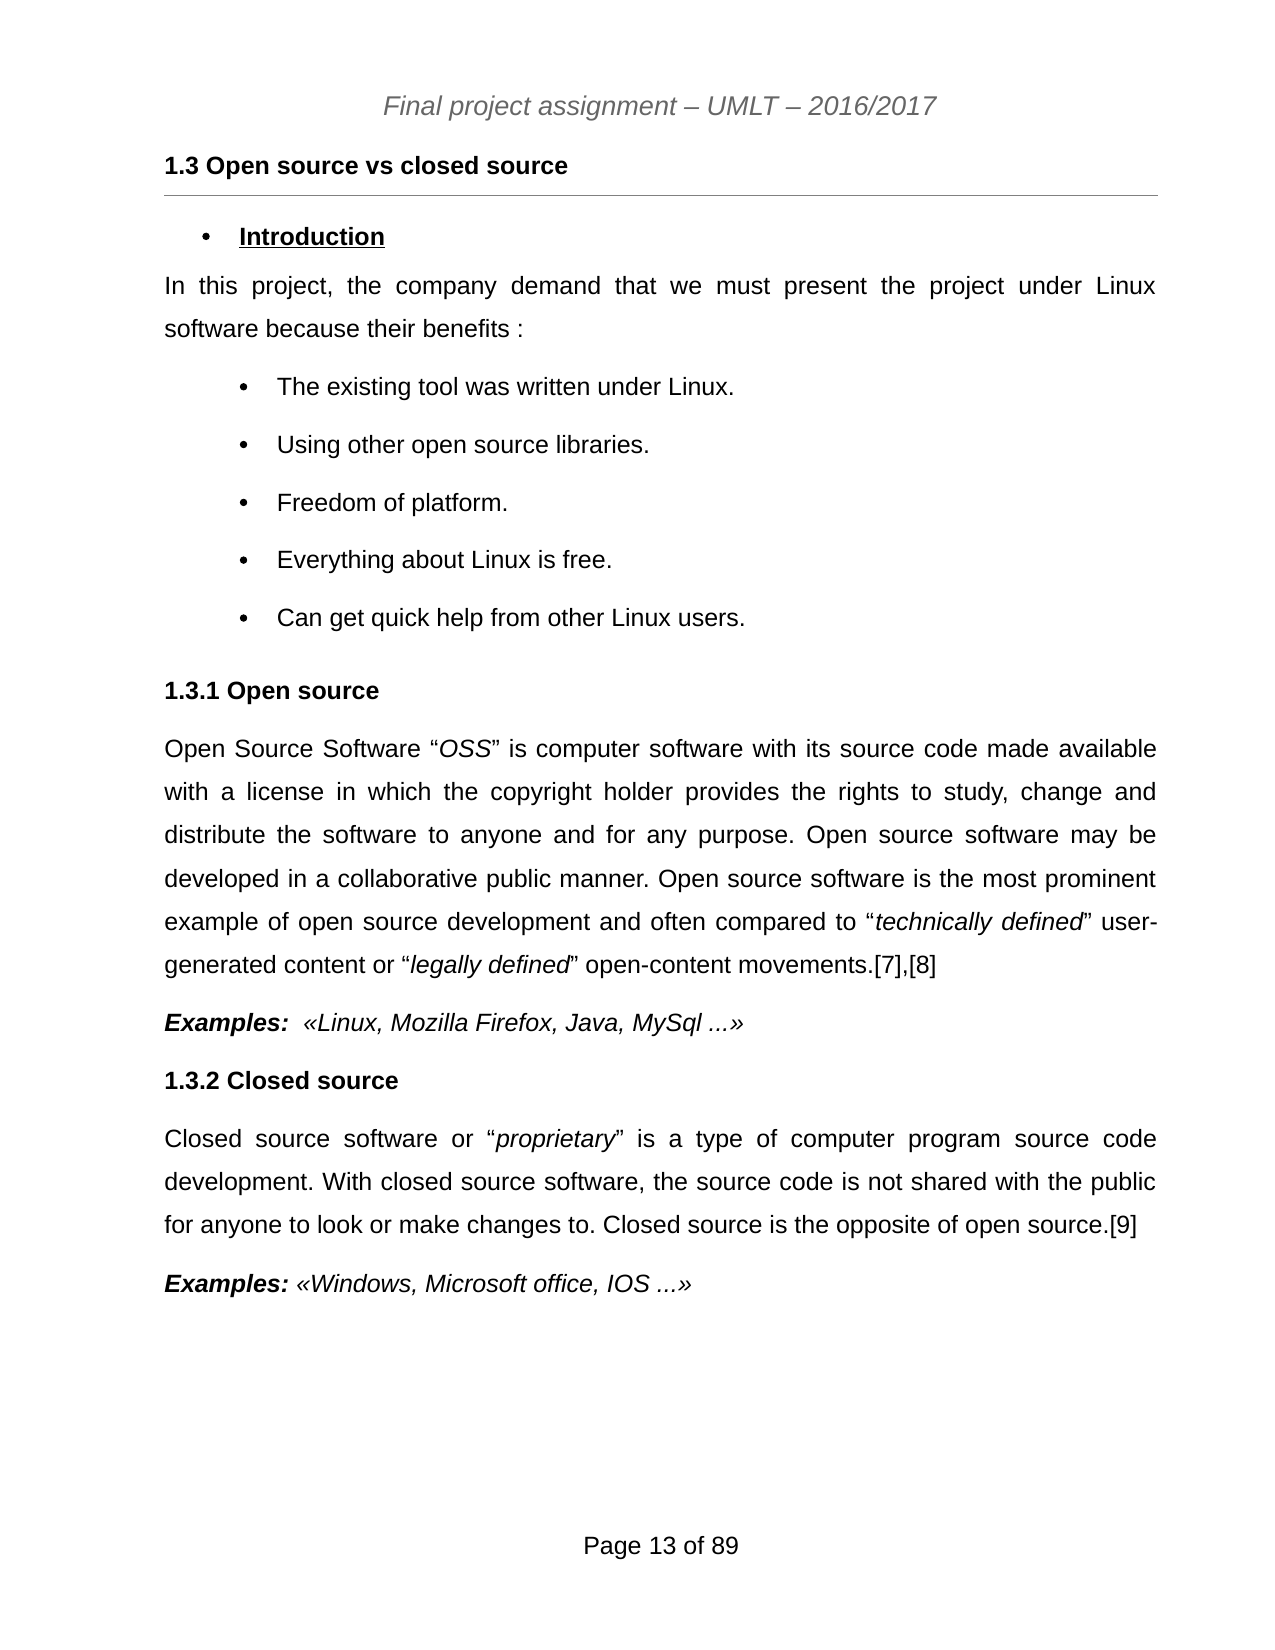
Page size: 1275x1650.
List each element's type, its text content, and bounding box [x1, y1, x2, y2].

text Open Source Software “OSS” is computer software with its source code made available with a license in which the copyright holder provides the rights to study, change and distribute the software to anyone and for any purpose. Open source software may be developed in a collaborative public manner. Open source software is the most prominent example of open source development and often compared to “technically defined” user-generated content or “legally defined” open-content movements.[7],[8] [164, 734, 1158, 979]
list Everything about Linux is free. [239, 546, 1158, 574]
text Examples: «Linux, Mozilla Firefox, Java, MySql ...» [164, 1008, 1158, 1037]
list Can get quick help from other Linux users. [239, 603, 1158, 632]
list Introduction [202, 222, 1158, 251]
text Examples: «Windows, Microsoft office, IOS ...» [164, 1269, 1158, 1297]
text In this project, the company demand that we must present the project under Linux software because their benefits : [164, 271, 1158, 343]
list Freedom of platform. [239, 488, 1158, 517]
subtitle 1.3.2 Closed source [164, 1066, 1158, 1095]
text Closed source software or “proprietary” is a type of computer program source code development. With closed source software, the source code is not shared with the public for anyone to look or make changes to. Closed source is the opposite of open source.[9] [164, 1124, 1158, 1239]
subtitle 1.3 Open source vs closed source [164, 151, 1158, 180]
list Using other open source libraries. [239, 430, 1158, 459]
list The existing tool was written under Linux. [239, 372, 1158, 401]
subtitle 1.3.1 Open source [164, 676, 1158, 705]
